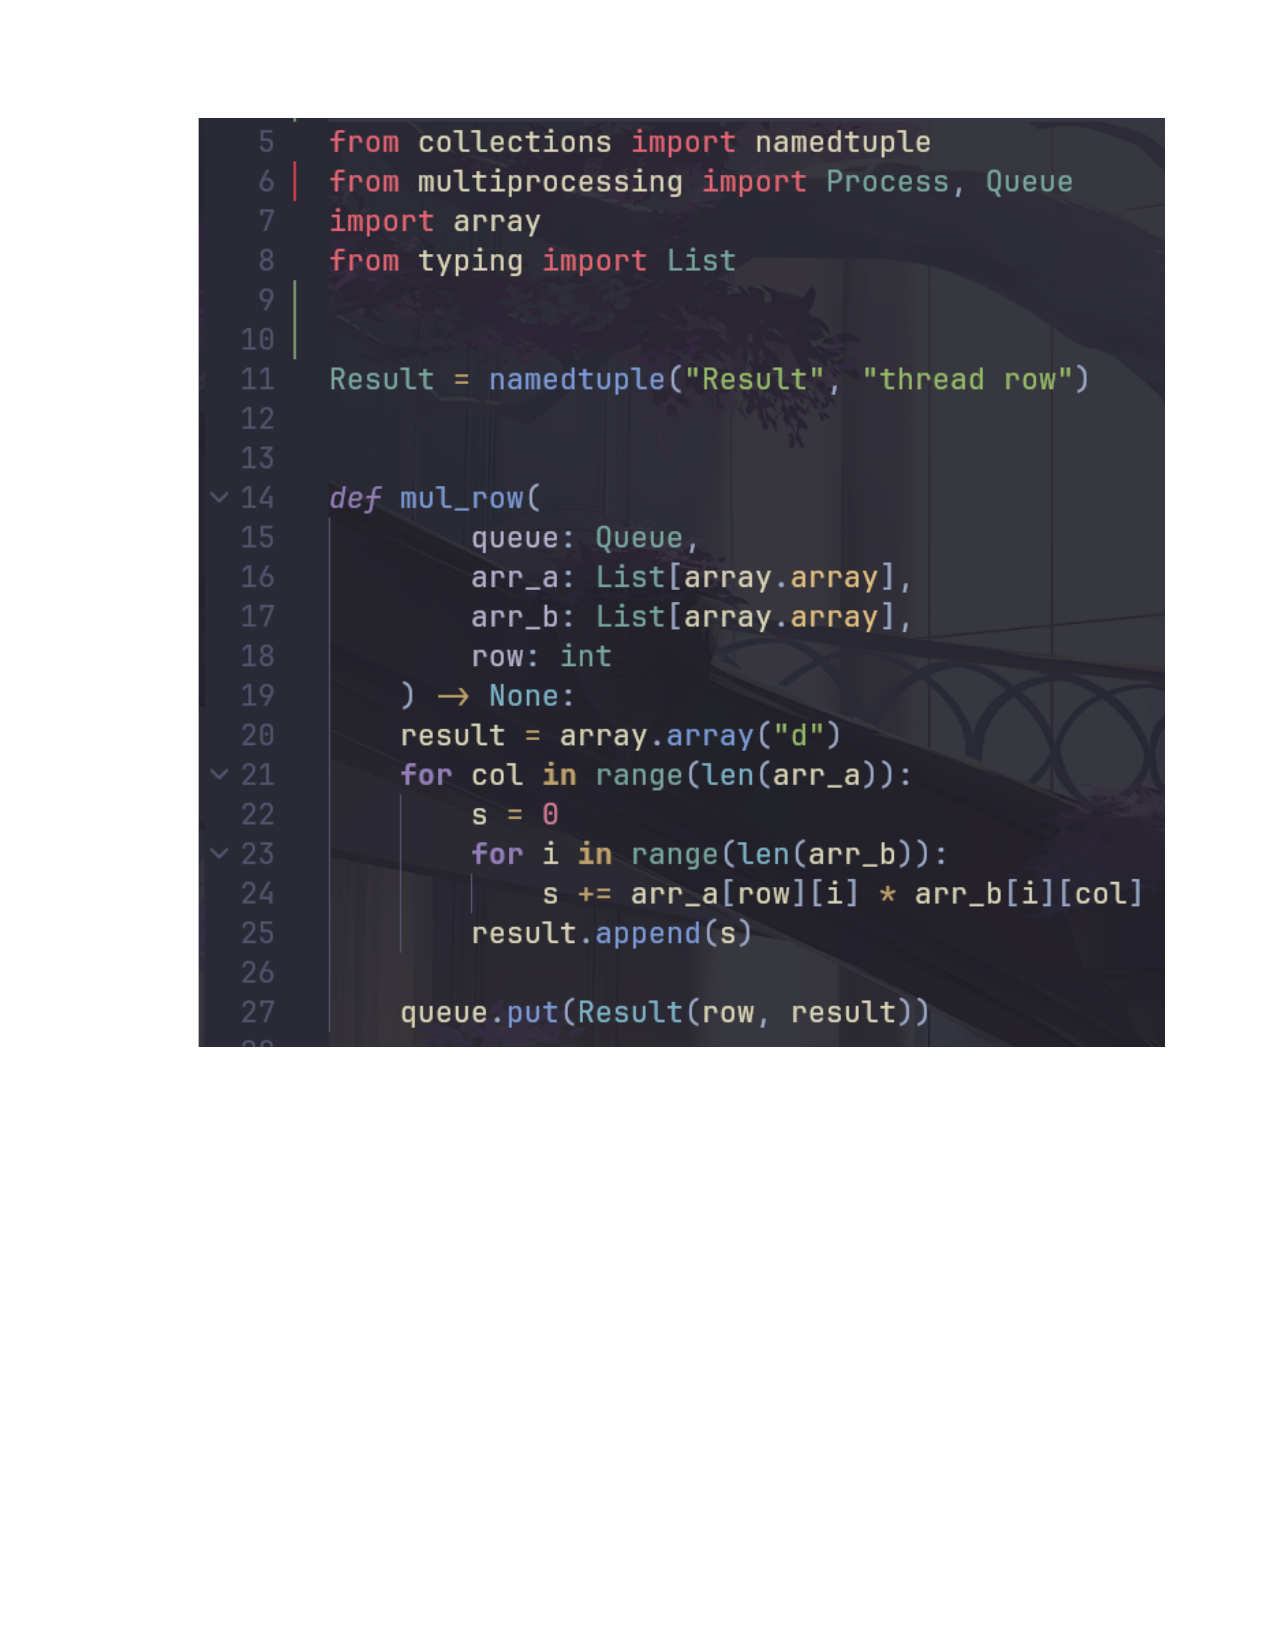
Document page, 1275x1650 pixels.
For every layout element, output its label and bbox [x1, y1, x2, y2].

picture [198, 118, 1165, 1047]
